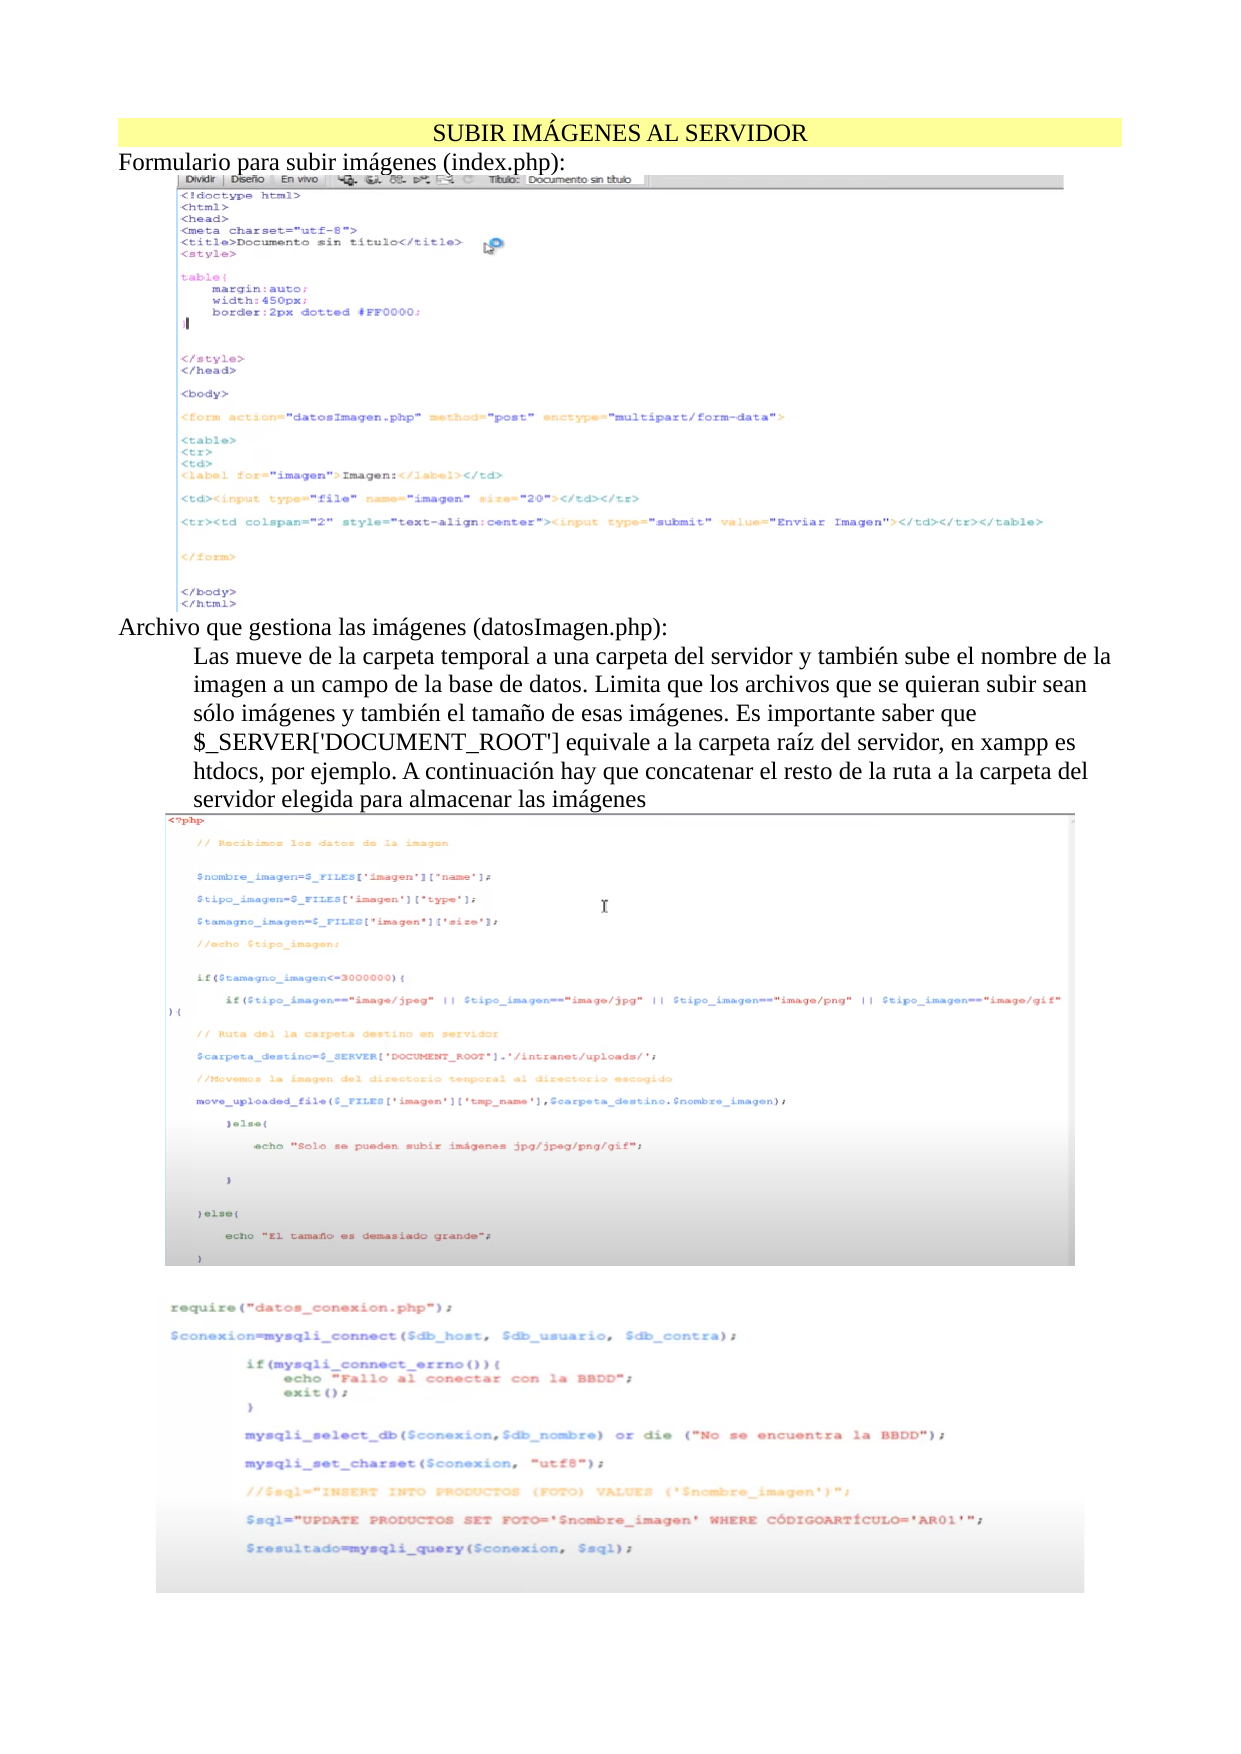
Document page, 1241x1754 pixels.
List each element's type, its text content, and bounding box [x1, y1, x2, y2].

picture [155, 1294, 1085, 1593]
picture [176, 175, 1064, 612]
list Las mueve de la carpeta temporal a una carpeta del servidor y también sube el nombre de la imagen a un campo de la base de datos. Limita que los archivos que se quieran subir sean sólo imágenes y también el tamaño de esas imágenes. Es importante saber que $_SERVER['DOCUMENT_ROOT'] equivale a la carpeta raíz del servidor, en xampp es htdocs, por ejemplo. A continuación hay que concatenar el resto de la ruta a la carpeta del servidor elegida para almacenar las imágenes [156, 641, 1122, 813]
text Archivo que gestiona las imágenes (datosImagen.php): [118, 176, 1122, 641]
picture [165, 813, 1075, 1266]
text Formulario para subir imágenes (index.php): [118, 147, 1122, 176]
text SUBIR IMÁGENES AL SERVIDOR [118, 118, 1122, 147]
